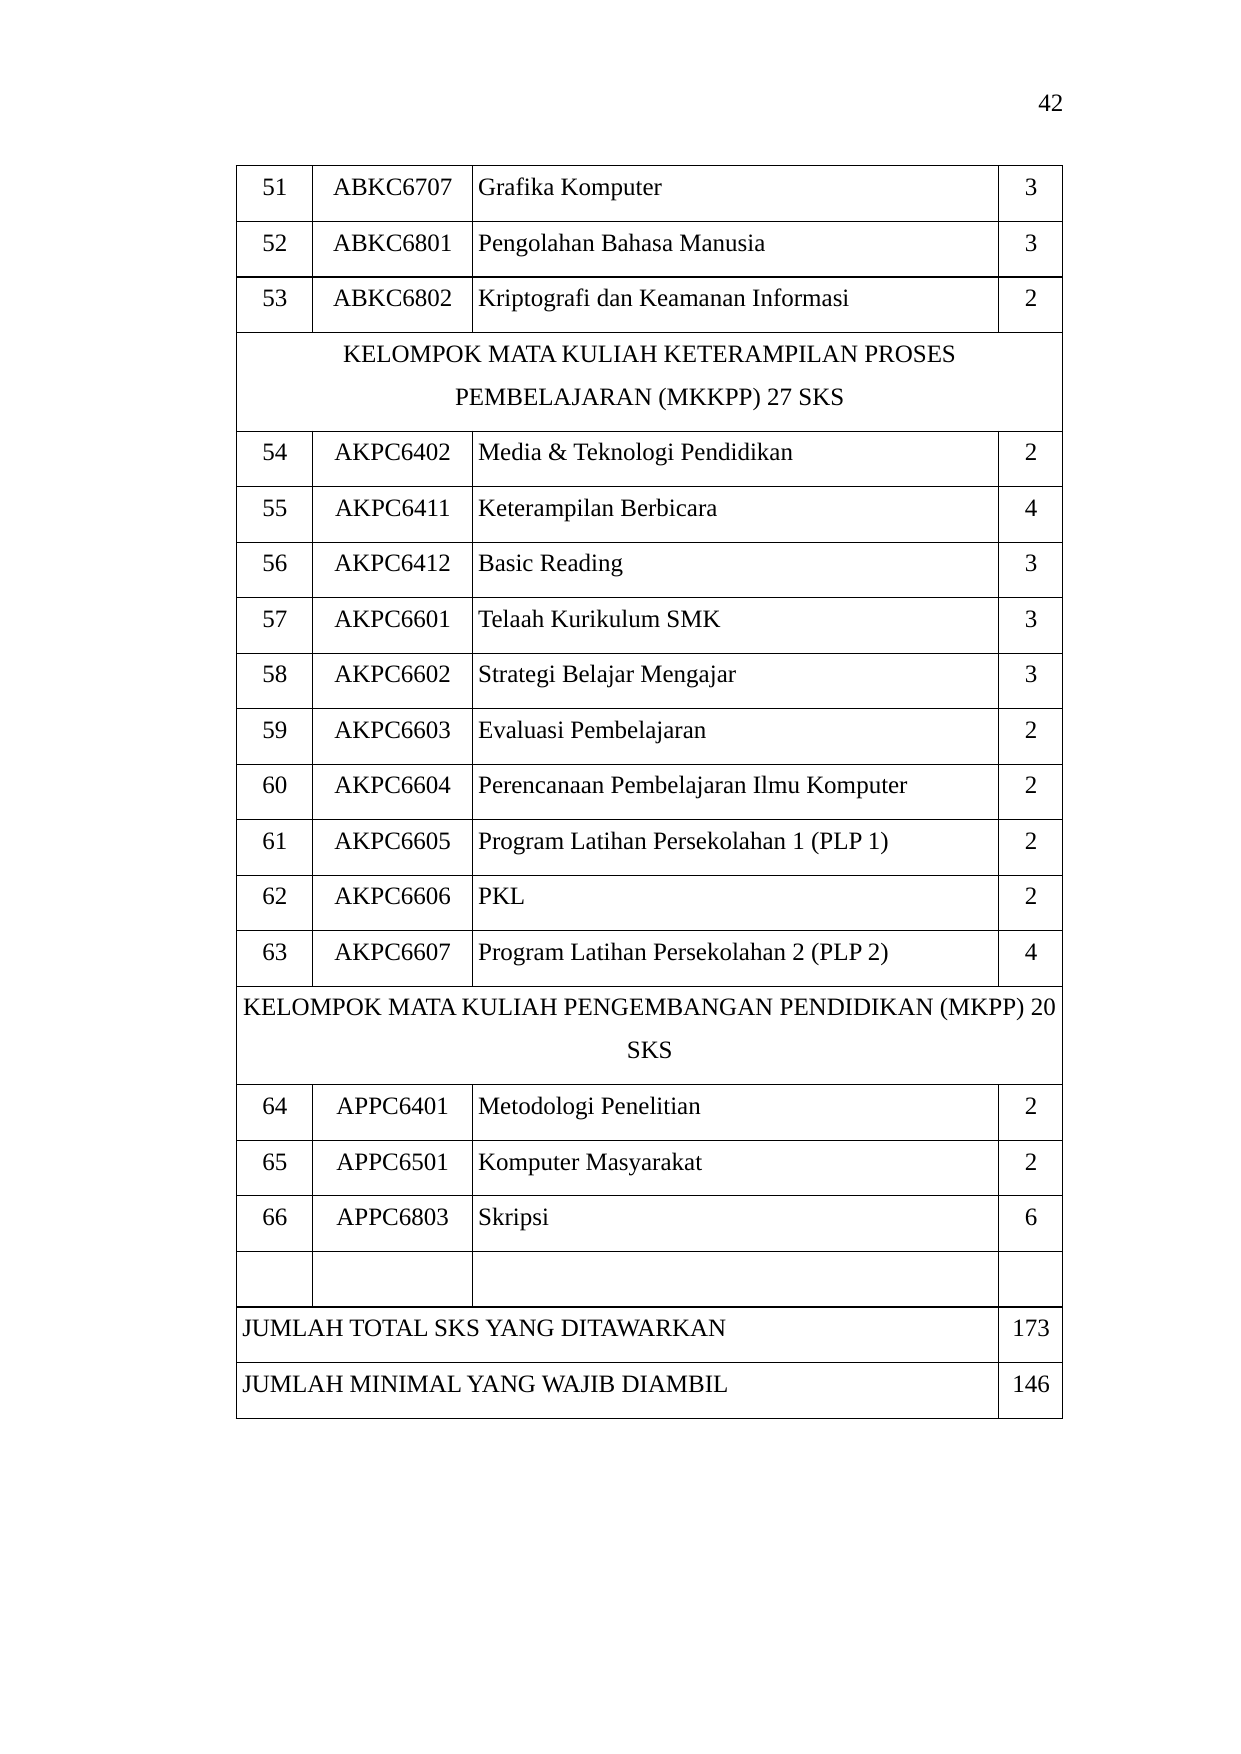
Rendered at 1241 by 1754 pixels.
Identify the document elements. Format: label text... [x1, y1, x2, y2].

table_cell Evaluasi Pembelajaran [473, 709, 998, 764]
table_cell Strategi Belajar Mengajar [473, 654, 998, 708]
table_cell [313, 1252, 472, 1306]
table_cell 3 [999, 598, 1062, 653]
table_cell ABKC6802 [313, 278, 472, 332]
table_cell AKPC6601 [313, 598, 472, 653]
table_cell AKPC6607 [313, 931, 472, 986]
table_cell APPC6401 [313, 1085, 472, 1140]
table_cell JUMLAH MINIMAL YANG WAJIB DIAMBIL [237, 1363, 998, 1417]
table_cell Program Latihan Persekolahan 2 (PLP 2) [473, 931, 998, 986]
table_cell ABKC6801 [313, 222, 472, 276]
table_cell 57 [237, 598, 312, 653]
table_cell 3 [999, 222, 1062, 276]
table_cell 6 [999, 1196, 1062, 1251]
table_cell 51 [237, 166, 312, 221]
table_cell AKPC6604 [313, 765, 472, 819]
table_cell 2 [999, 278, 1062, 332]
table_cell Keterampilan Berbicara [473, 487, 998, 542]
table_cell 173 [999, 1308, 1062, 1362]
table_cell Basic Reading [473, 543, 998, 597]
table_cell [473, 1252, 998, 1306]
table_cell APPC6501 [313, 1141, 472, 1195]
table_cell JUMLAH TOTAL SKS YANG DITAWARKAN [237, 1308, 998, 1362]
table_cell Media & Teknologi Pendidikan [473, 432, 998, 486]
table_cell Telaah Kurikulum SMK [473, 598, 998, 653]
table_cell 2 [999, 765, 1062, 819]
table_cell 3 [999, 543, 1062, 597]
table_cell 60 [237, 765, 312, 819]
table_cell 62 [237, 876, 312, 930]
table_cell APPC6803 [313, 1196, 472, 1251]
table_cell 4 [999, 487, 1062, 542]
table_cell 2 [999, 876, 1062, 930]
table_cell Komputer Masyarakat [473, 1141, 998, 1195]
table_cell 52 [237, 222, 312, 276]
table_cell 63 [237, 931, 312, 986]
table_cell 2 [999, 709, 1062, 764]
table_cell ABKC6707 [313, 166, 472, 221]
table_cell 2 [999, 820, 1062, 875]
table_cell 56 [237, 543, 312, 597]
table_cell AKPC6606 [313, 876, 472, 930]
table_cell KELOMPOK MATA KULIAH PENGEMBANGAN PENDIDIKAN (MKPP) 20 SKS [237, 987, 1062, 1084]
table_cell 146 [999, 1363, 1062, 1417]
table_cell Kriptografi dan Keamanan Informasi [473, 278, 998, 332]
table_cell 59 [237, 709, 312, 764]
table_cell 2 [999, 1141, 1062, 1195]
table_cell AKPC6402 [313, 432, 472, 486]
table_cell [237, 1252, 312, 1306]
table_cell 54 [237, 432, 312, 486]
table_cell 3 [999, 166, 1062, 221]
table_cell 2 [999, 432, 1062, 486]
table_cell 3 [999, 654, 1062, 708]
table_cell 58 [237, 654, 312, 708]
table_cell 4 [999, 931, 1062, 986]
table_cell Metodologi Penelitian [473, 1085, 998, 1140]
table_cell AKPC6602 [313, 654, 472, 708]
table_cell Grafika Komputer [473, 166, 998, 221]
table_cell 2 [999, 1085, 1062, 1140]
table_cell Skripsi [473, 1196, 998, 1251]
table_cell AKPC6605 [313, 820, 472, 875]
table_cell Pengolahan Bahasa Manusia [473, 222, 998, 276]
table_cell 66 [237, 1196, 312, 1251]
table_cell Program Latihan Persekolahan 1 (PLP 1) [473, 820, 998, 875]
table_cell AKPC6603 [313, 709, 472, 764]
table_cell AKPC6411 [313, 487, 472, 542]
table_cell [999, 1252, 1062, 1306]
table_cell Perencanaan Pembelajaran Ilmu Komputer [473, 765, 998, 819]
table_cell PKL [473, 876, 998, 930]
table_cell 55 [237, 487, 312, 542]
table_cell AKPC6412 [313, 543, 472, 597]
table_cell 64 [237, 1085, 312, 1140]
table_cell 53 [237, 278, 312, 332]
table_cell 65 [237, 1141, 312, 1195]
table_cell 61 [237, 820, 312, 875]
table_cell KELOMPOK MATA KULIAH KETERAMPILAN PROSES PEMBELAJARAN (MKKPP) 27 SKS [237, 333, 1062, 431]
